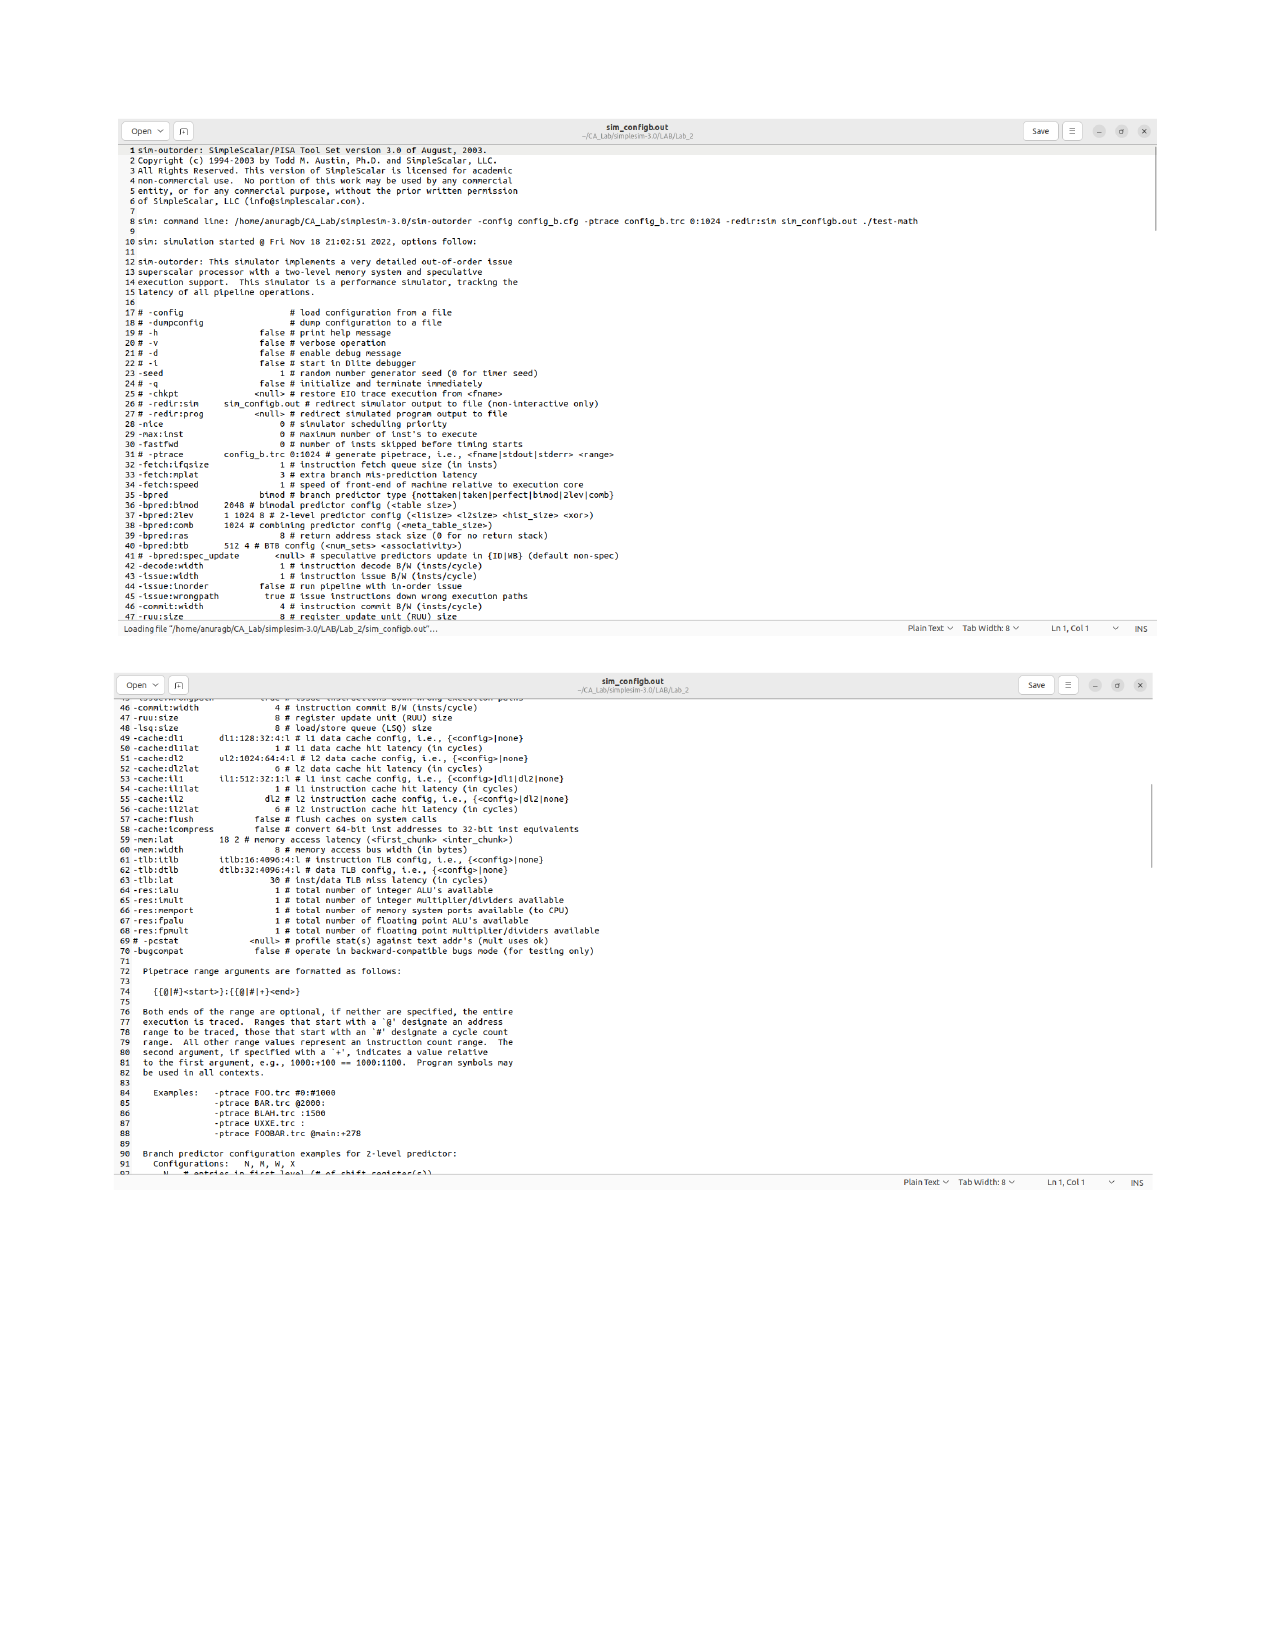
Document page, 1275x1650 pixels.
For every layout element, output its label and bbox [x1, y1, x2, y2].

picture [113, 672, 1153, 1190]
picture [118, 118, 1157, 636]
